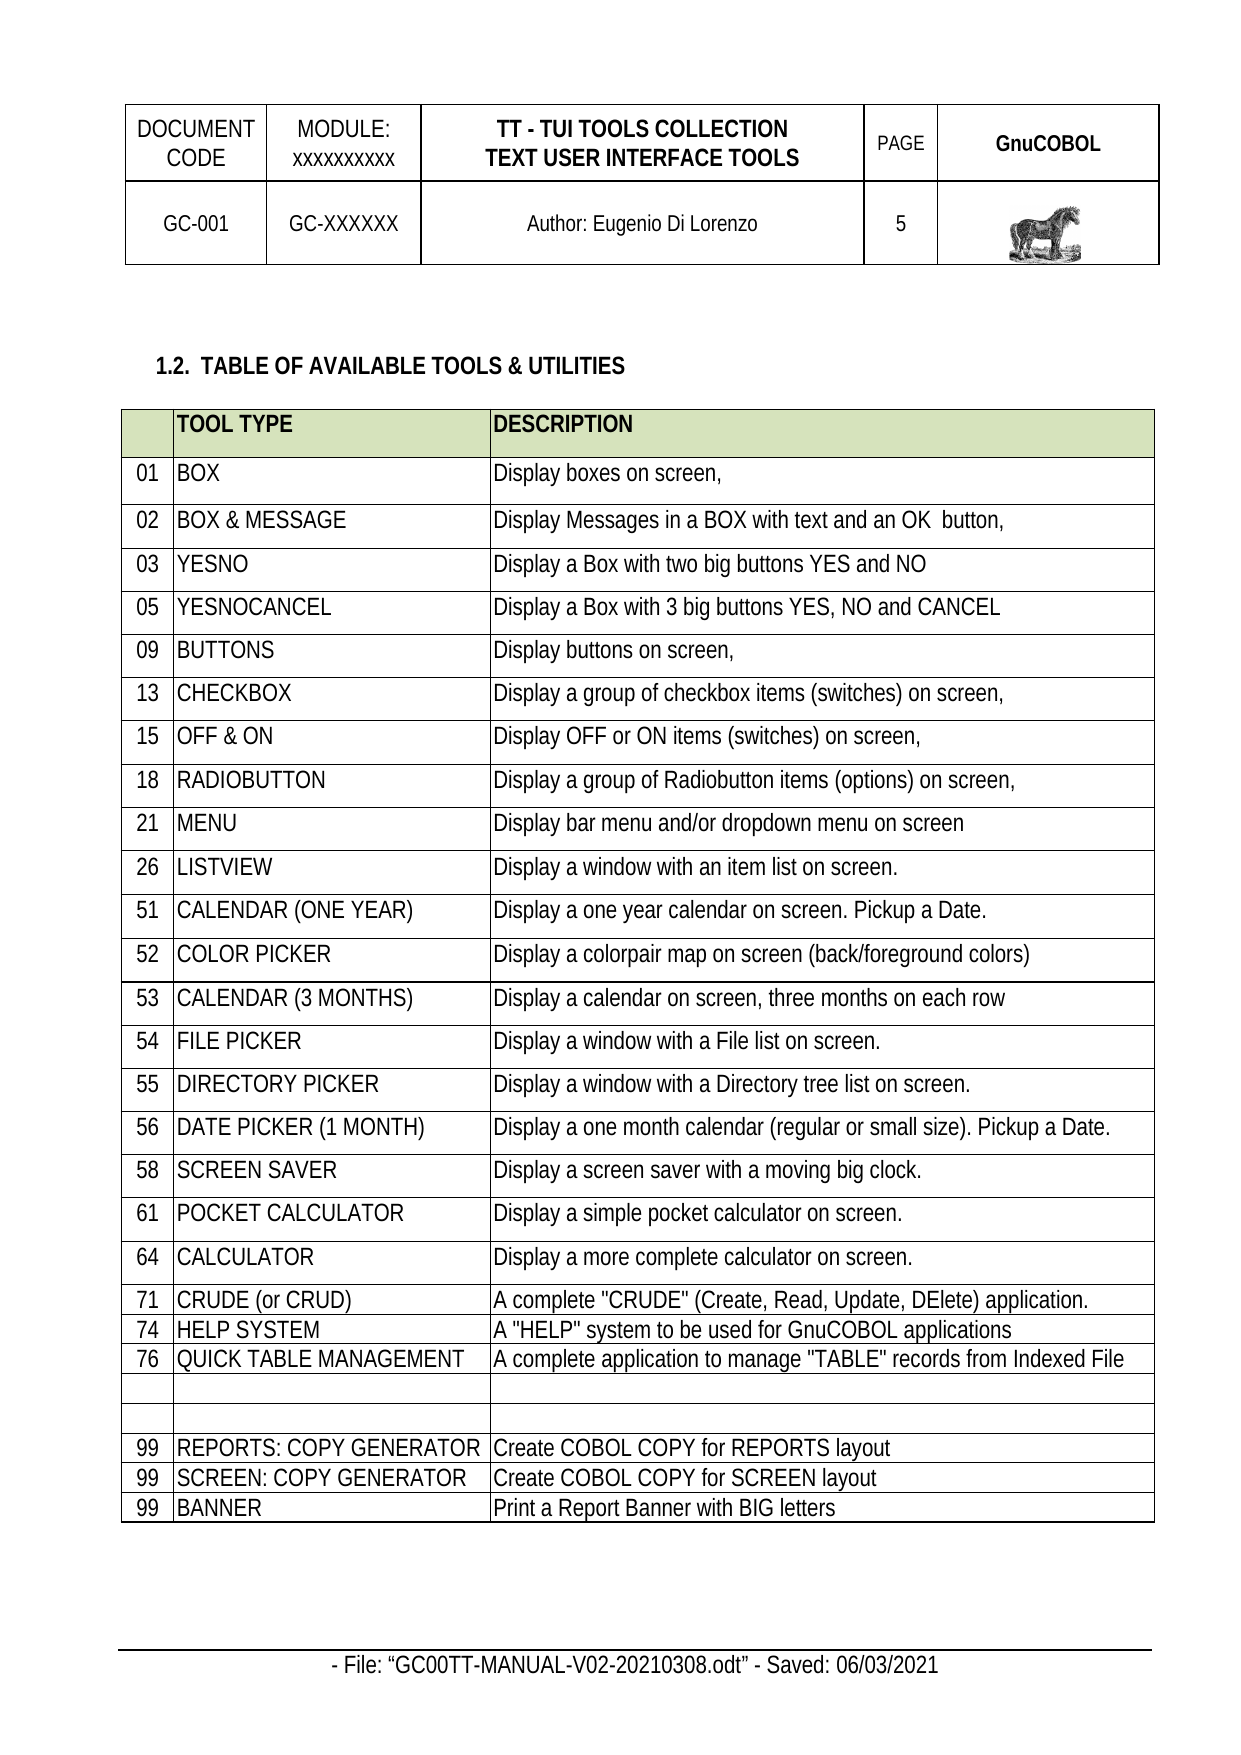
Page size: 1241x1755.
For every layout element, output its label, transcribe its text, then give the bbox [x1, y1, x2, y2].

table_cell BOX & MESSAGE [174, 505, 490, 548]
table_cell Print a Report Banner with BIG letters [491, 1493, 1154, 1521]
table_cell Display a Box with 3 big buttons YES, NO and CANCEL [491, 592, 1154, 634]
table_cell Display a group of Radiobutton items (options) on screen, [491, 765, 1154, 807]
table_cell OFF & ON [174, 721, 490, 763]
table_cell POCKET CALCULATOR [174, 1198, 490, 1241]
table_cell 99 [122, 1493, 173, 1521]
table_cell 01 [122, 458, 173, 504]
table_cell CHECKBOX [174, 678, 490, 720]
table_cell 74 [122, 1315, 173, 1343]
table_cell [122, 1404, 173, 1432]
table_cell 26 [122, 851, 173, 894]
table_cell Display OFF or ON items (switches) on screen, [491, 721, 1154, 763]
table_cell 18 [122, 765, 173, 807]
table_cell Display buttons on screen, [491, 635, 1154, 677]
table_cell 53 [122, 983, 173, 1024]
table_cell Display boxes on screen, [491, 458, 1154, 504]
table_cell 58 [122, 1155, 173, 1197]
table_cell YESNO [174, 549, 490, 591]
table_cell REPORTS: COPY GENERATOR [174, 1434, 490, 1462]
table_header TOOL TYPE [174, 410, 490, 457]
table_cell 54 [122, 1026, 173, 1068]
table_cell Display a colorpair map on screen (back/foreground colors) [491, 939, 1154, 981]
table_cell DIRECTORY PICKER [174, 1069, 490, 1111]
table_cell SCREEN SAVER [174, 1155, 490, 1197]
table_cell SCREEN: COPY GENERATOR [174, 1463, 490, 1492]
table_cell [174, 1374, 490, 1403]
table_cell 51 [122, 895, 173, 938]
table_cell Display a window with a Directory tree list on screen. [491, 1069, 1154, 1111]
table_cell 05 [122, 592, 173, 634]
table_cell FILE PICKER [174, 1026, 490, 1068]
table_cell 56 [122, 1112, 173, 1154]
table_cell 99 [122, 1463, 173, 1492]
table_cell 64 [122, 1242, 173, 1284]
table_cell 71 [122, 1285, 173, 1314]
table_cell CALENDAR (ONE YEAR) [174, 895, 490, 938]
table_cell DATE PICKER (1 MONTH) [174, 1112, 490, 1154]
table_cell A complete "CRUDE" (Create, Read, Update, DElete) application. [491, 1285, 1154, 1314]
table_cell Create COBOL COPY for SCREEN layout [491, 1463, 1154, 1492]
table_cell CALENDAR (3 MONTHS) [174, 983, 490, 1024]
table_cell Display a calendar on screen, three months on each row [491, 983, 1154, 1024]
table_cell 21 [122, 808, 173, 850]
table_cell Display a group of checkbox items (switches) on screen, [491, 678, 1154, 720]
table_cell COLOR PICKER [174, 939, 490, 981]
table_header [122, 410, 173, 457]
table_cell BANNER [174, 1493, 490, 1521]
table_cell CALCULATOR [174, 1242, 490, 1284]
table_cell [491, 1374, 1154, 1403]
table_cell MENU [174, 808, 490, 850]
table_cell 52 [122, 939, 173, 981]
table_cell A complete application to manage "TABLE" records from Indexed File [491, 1344, 1154, 1373]
table_cell RADIOBUTTON [174, 765, 490, 807]
subtitle TABLE OF AVAILABLE TOOLS & UTILITIES [156, 351, 1152, 380]
table_cell BUTTONS [174, 635, 490, 677]
table_cell [491, 1404, 1154, 1432]
table_cell A "HELP" system to be used for GnuCOBOL applications [491, 1315, 1154, 1343]
table_cell CRUDE (or CRUD) [174, 1285, 490, 1314]
table_cell BOX [174, 458, 490, 504]
table_cell 09 [122, 635, 173, 677]
table_cell Display a one month calendar (regular or small size). Pickup a Date. [491, 1112, 1154, 1154]
table_cell YESNOCANCEL [174, 592, 490, 634]
table_cell Display a simple pocket calculator on screen. [491, 1198, 1154, 1241]
table_cell Display a Box with two big buttons YES and NO [491, 549, 1154, 591]
table_cell Create COBOL COPY for REPORTS layout [491, 1434, 1154, 1462]
table_cell Display Messages in a BOX with text and an OK button, [491, 505, 1154, 548]
table_cell Display a one year calendar on screen. Pickup a Date. [491, 895, 1154, 938]
table_cell 76 [122, 1344, 173, 1373]
table_cell 15 [122, 721, 173, 763]
table_cell QUICK TABLE MANAGEMENT [174, 1344, 490, 1373]
table_cell 99 [122, 1434, 173, 1462]
table_cell Display a window with a File list on screen. [491, 1026, 1154, 1068]
table_cell 02 [122, 505, 173, 548]
table_cell Display a window with an item list on screen. [491, 851, 1154, 894]
table_cell Display a more complete calculator on screen. [491, 1242, 1154, 1284]
table_cell 03 [122, 549, 173, 591]
table_cell HELP SYSTEM [174, 1315, 490, 1343]
table_cell 61 [122, 1198, 173, 1241]
table_cell Display bar menu and/or dropdown menu on screen [491, 808, 1154, 850]
table_cell 13 [122, 678, 173, 720]
table_cell [174, 1404, 490, 1432]
table_cell 55 [122, 1069, 173, 1111]
table_header DESCRIPTION [491, 410, 1154, 457]
table_cell Display a screen saver with a moving big clock. [491, 1155, 1154, 1197]
table_cell [122, 1374, 173, 1403]
table_cell LISTVIEW [174, 851, 490, 894]
